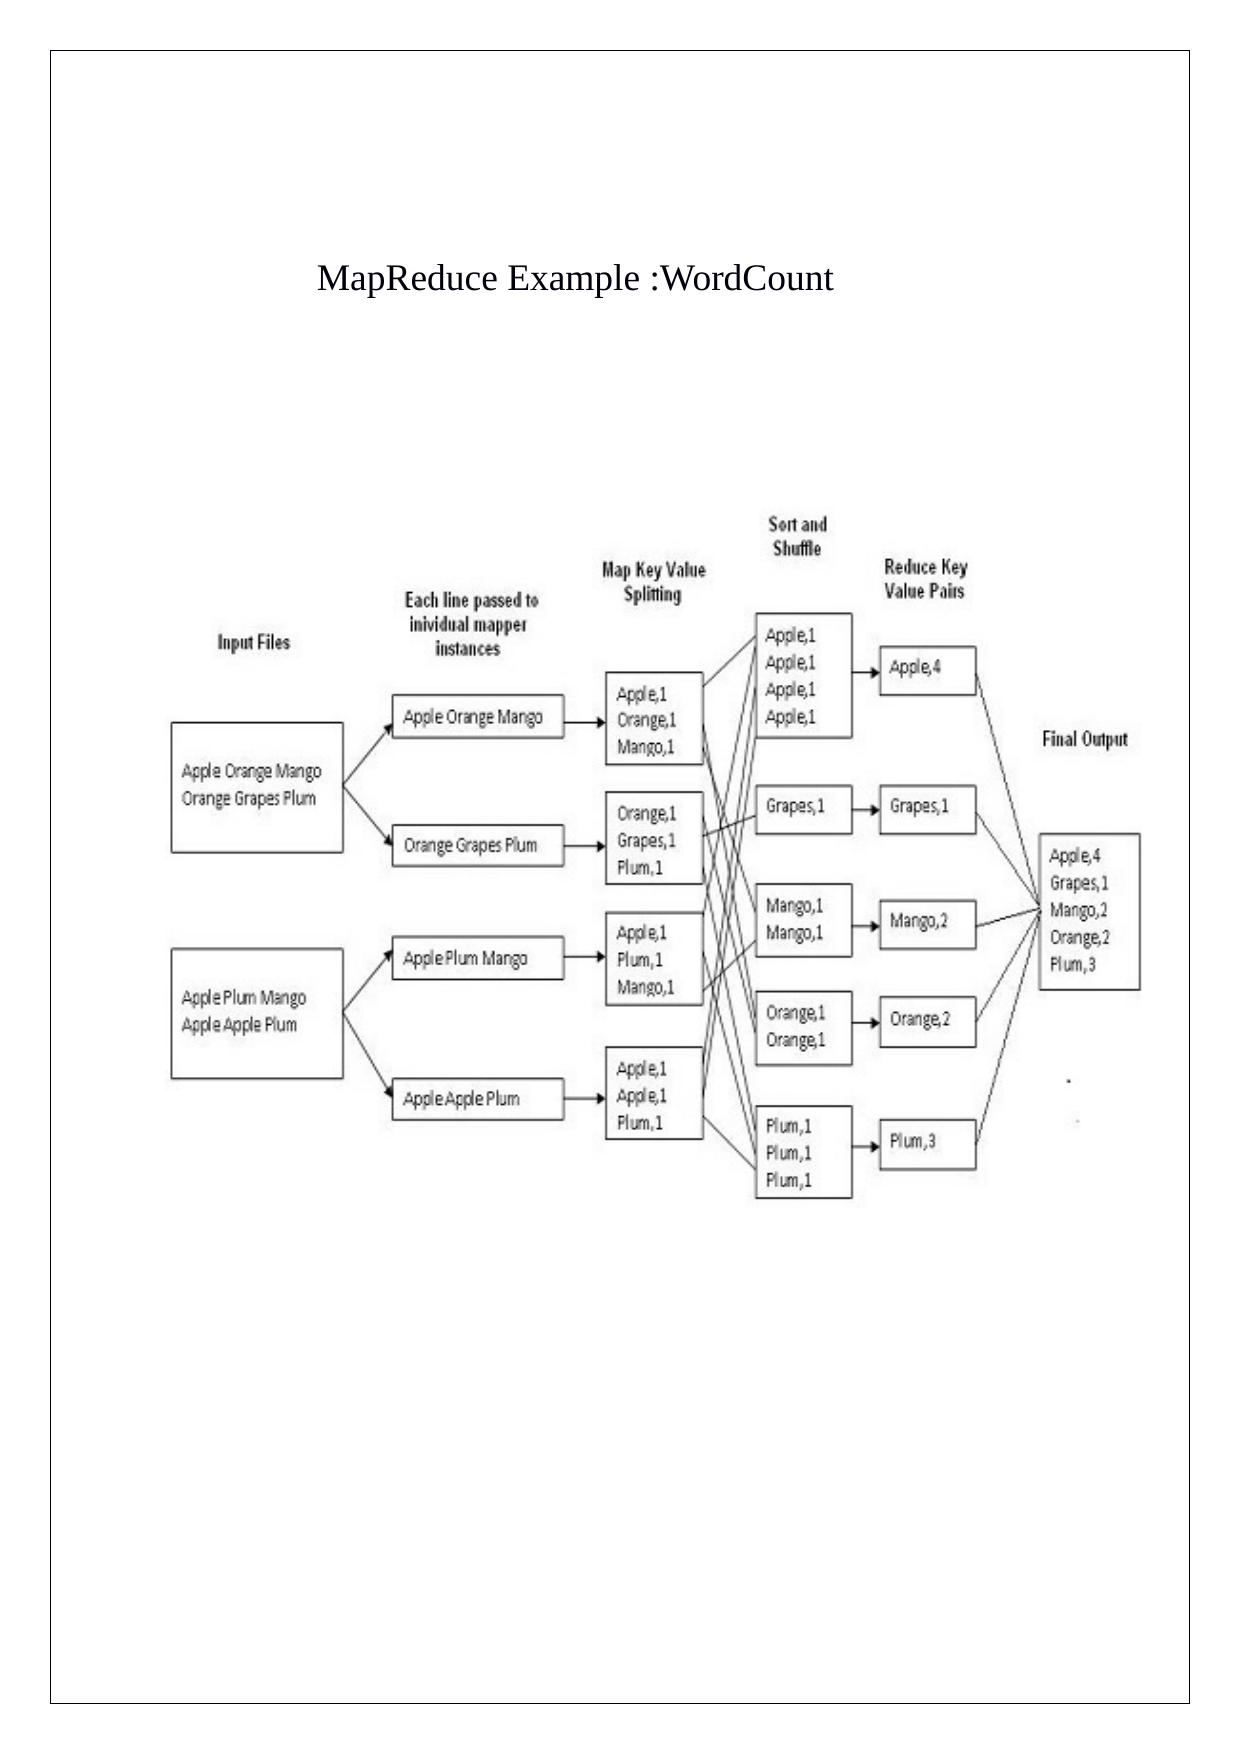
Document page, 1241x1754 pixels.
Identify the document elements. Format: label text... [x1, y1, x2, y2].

text MapReduce Example :WordCount [150, 255, 1090, 298]
picture [150, 507, 1147, 1208]
